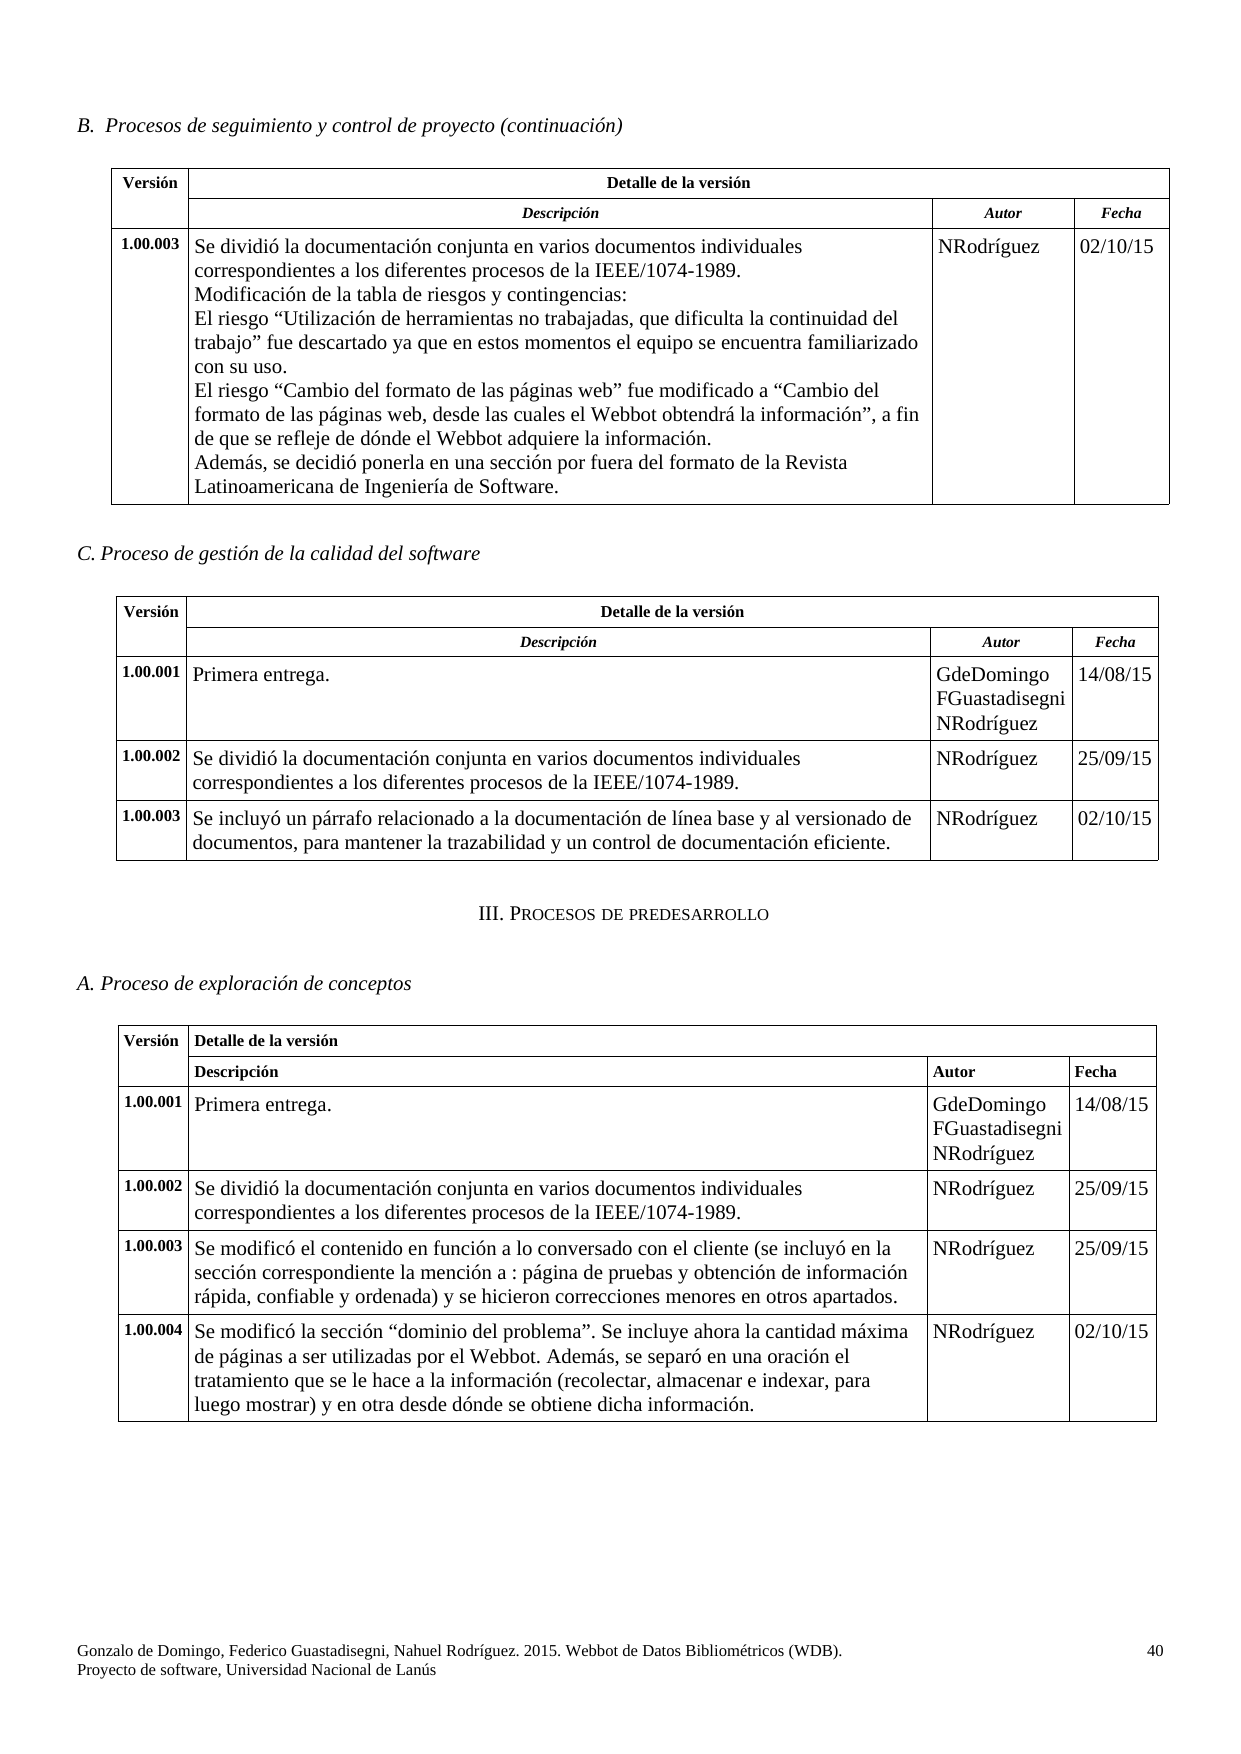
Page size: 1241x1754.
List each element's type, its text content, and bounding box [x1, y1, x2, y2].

table_cell Primera entrega. [189, 1087, 927, 1170]
table_cell Descripción [189, 199, 932, 228]
table_cell Se dividió la documentación conjunta en varios documentos individuales correspondientes a los diferentes procesos de la IEEE/1074-1989. [189, 1171, 927, 1230]
table_cell 1.00.002 [119, 1171, 188, 1230]
table_header Detalle de la versión [189, 169, 1169, 198]
table_cell 02/10/15 [1070, 1315, 1156, 1421]
table_cell Primera entrega. [187, 657, 930, 740]
table_cell 14/08/15 [1073, 657, 1158, 740]
subtitle Proceso de exploración de conceptos [77, 971, 1163, 995]
table_header Detalle de la versión [187, 597, 1158, 627]
table_cell NRodríguez [928, 1231, 1069, 1314]
table_cell Descripción [189, 1057, 927, 1086]
table_cell 25/09/15 [1070, 1171, 1156, 1230]
table_cell NRodríguez [931, 741, 1072, 800]
table_cell GdeDomingo FGuastadisegni NRodríguez [928, 1087, 1069, 1170]
table_cell 1.00.004 [119, 1315, 188, 1421]
table_cell 25/09/15 [1070, 1231, 1156, 1314]
table_cell 1.00.003 [112, 229, 188, 504]
table_cell NRodríguez [933, 229, 1074, 504]
table_cell Se modificó la sección “dominio del problema”. Se incluye ahora la cantidad máxima de páginas a ser utilizadas por el Webbot. Además, se separó en una oración el tratamiento que se le hace a la información (recolectar, almacenar e indexar, para luego mostrar) y en otra desde dónde se obtiene dicha información. [189, 1315, 927, 1421]
table_cell 1.00.001 [117, 657, 186, 740]
table_cell 14/08/15 [1070, 1087, 1156, 1170]
table_cell Autor [928, 1057, 1069, 1086]
table_header Versión [117, 597, 186, 656]
table_cell Fecha [1073, 628, 1158, 656]
table_header Versión [119, 1026, 188, 1086]
table_cell Fecha [1075, 199, 1169, 228]
table_cell NRodríguez [931, 801, 1072, 859]
table_header Detalle de la versión [189, 1026, 1156, 1056]
table_cell 25/09/15 [1073, 741, 1158, 800]
table_cell 02/10/15 [1073, 801, 1158, 859]
table_cell Se dividió la documentación conjunta en varios documentos individuales correspondientes a los diferentes procesos de la IEEE/1074-1989. Modificación de la tabla de riesgos y contingencias: El riesgo “Utilización de herramientas no trabajadas, que dificulta la continuidad del trabajo” fue descartado ya que en estos momentos el equipo se encuentra familiarizado con su uso. El riesgo “Cambio del formato de las páginas web” fue modificado a “Cambio del formato de las páginas web, desde las cuales el Webbot obtendrá la información”, a fin de que se refleje de dónde el Webbot adquiere la información. Además, se decidió ponerla en una sección por fuera del formato de la Revista Latinoamericana de Ingeniería de Software. [189, 229, 932, 504]
table_cell Se incluyó un párrafo relacionado a la documentación de línea base y al versionado de documentos, para mantener la trazabilidad y un control de documentación eficiente. [187, 801, 930, 859]
table_cell 1.00.002 [117, 741, 186, 800]
table_cell Autor [931, 628, 1072, 656]
subtitle Proceso de gestión de la calidad del software [77, 541, 1163, 565]
table_cell Descripción [187, 628, 930, 656]
table_cell NRodríguez [928, 1315, 1069, 1421]
table_cell Autor [933, 199, 1074, 228]
subtitle B. Procesos de seguimiento y control de proyecto (continuación) [77, 112, 1163, 137]
subtitle Procesos de predesarrollo [77, 901, 1163, 925]
table_cell Se modificó el contenido en función a lo conversado con el cliente (se incluyó en la sección correspondiente la mención a : página de pruebas y obtención de información rápida, confiable y ordenada) y se hicieron correcciones menores en otros apartados. [189, 1231, 927, 1314]
table_cell GdeDomingo FGuastadisegni NRodríguez [931, 657, 1072, 740]
table_cell 1.00.003 [117, 801, 186, 859]
table_cell 02/10/15 [1075, 229, 1169, 504]
table_cell 1.00.003 [119, 1231, 188, 1314]
table_cell NRodríguez [928, 1171, 1069, 1230]
table_cell Se dividió la documentación conjunta en varios documentos individuales correspondientes a los diferentes procesos de la IEEE/1074-1989. [187, 741, 930, 800]
table_cell Fecha [1070, 1057, 1156, 1086]
table_cell 1.00.001 [119, 1087, 188, 1170]
table_header Versión [112, 169, 188, 228]
